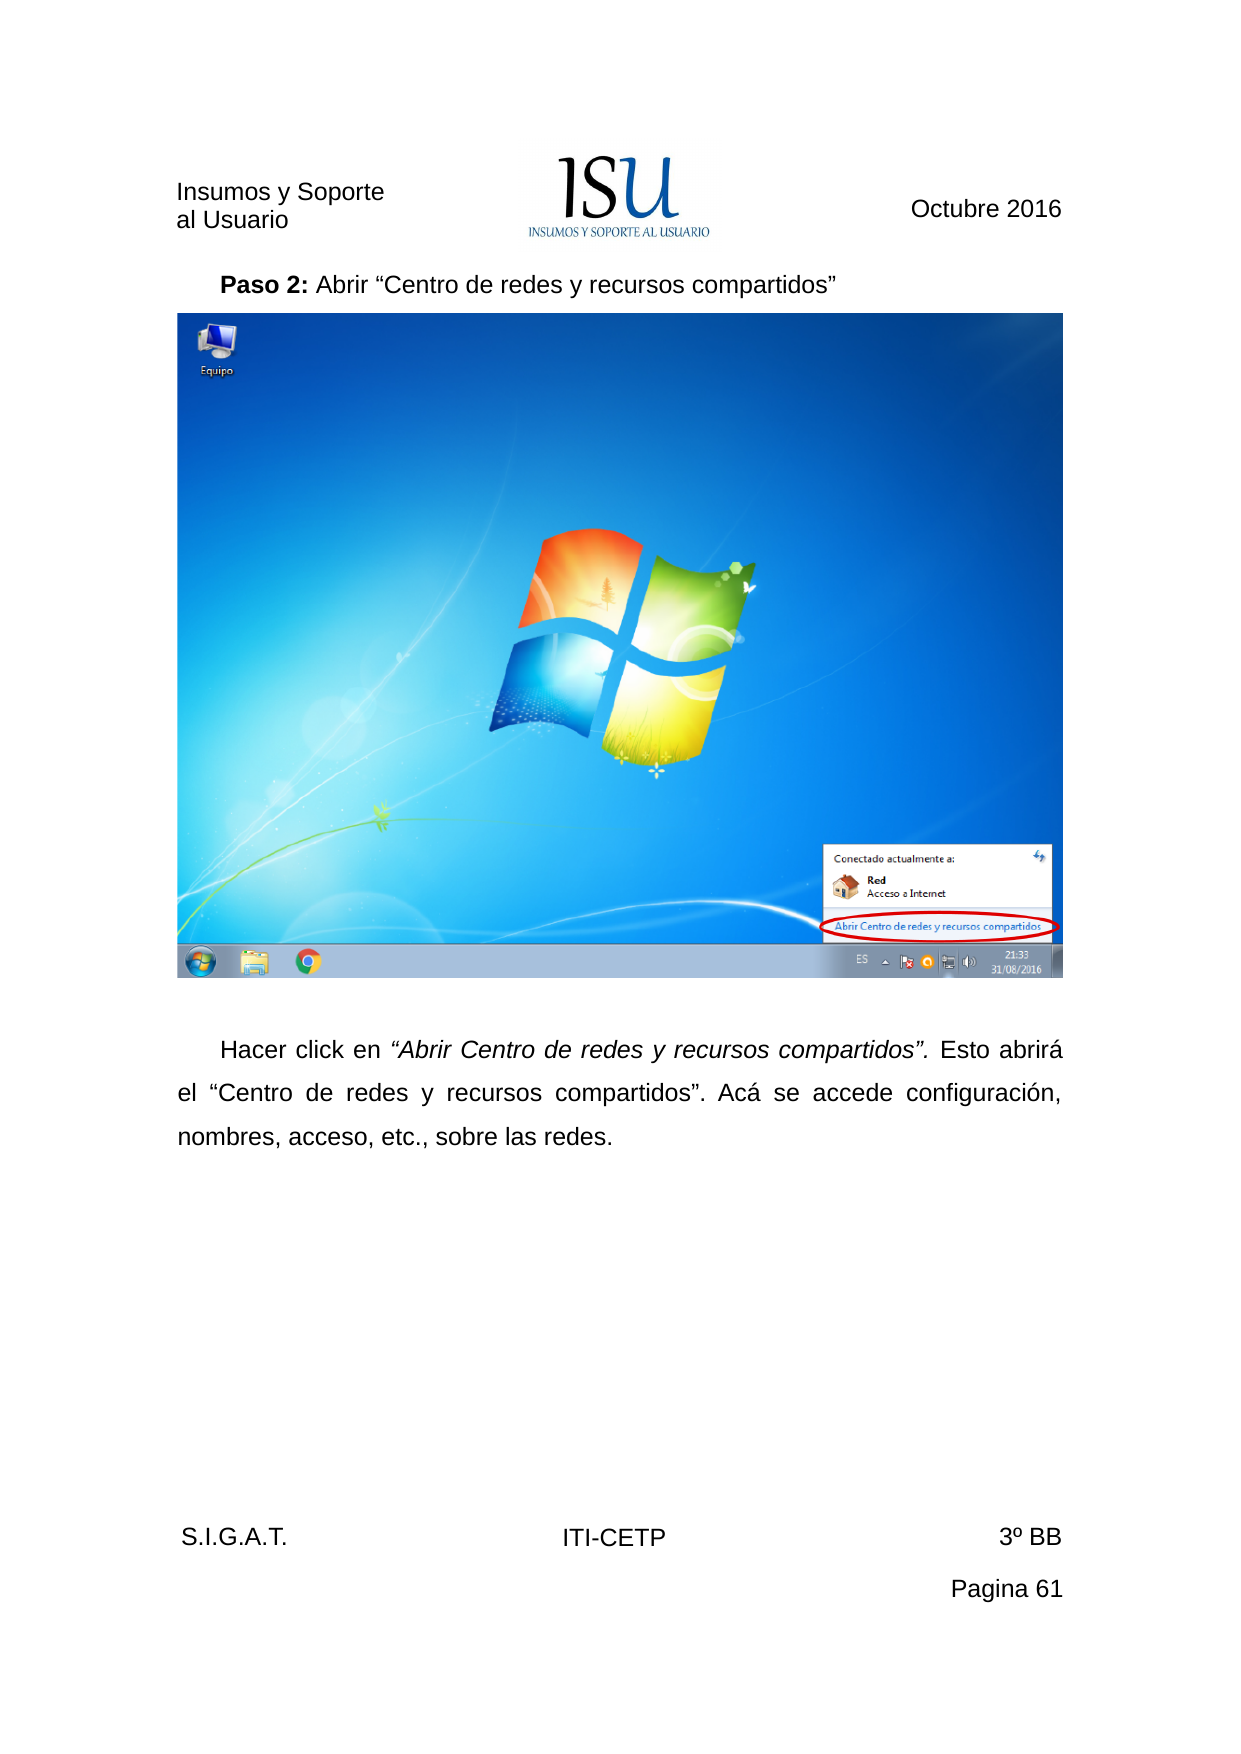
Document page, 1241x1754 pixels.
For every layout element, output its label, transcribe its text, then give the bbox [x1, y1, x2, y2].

picture [517, 138, 723, 252]
text Hacer click en “Abrir Centro de redes y recursos compartidos”. Esto abrirá el “Centro de redes y recursos compartidos”. Acá se accede configuración, nombres, acceso, etc., sobre las redes. [177, 1035, 1063, 1150]
text Paso 2: Abrir “Centro de redes y recursos compartidos” [177, 270, 1063, 299]
picture [177, 313, 1063, 978]
